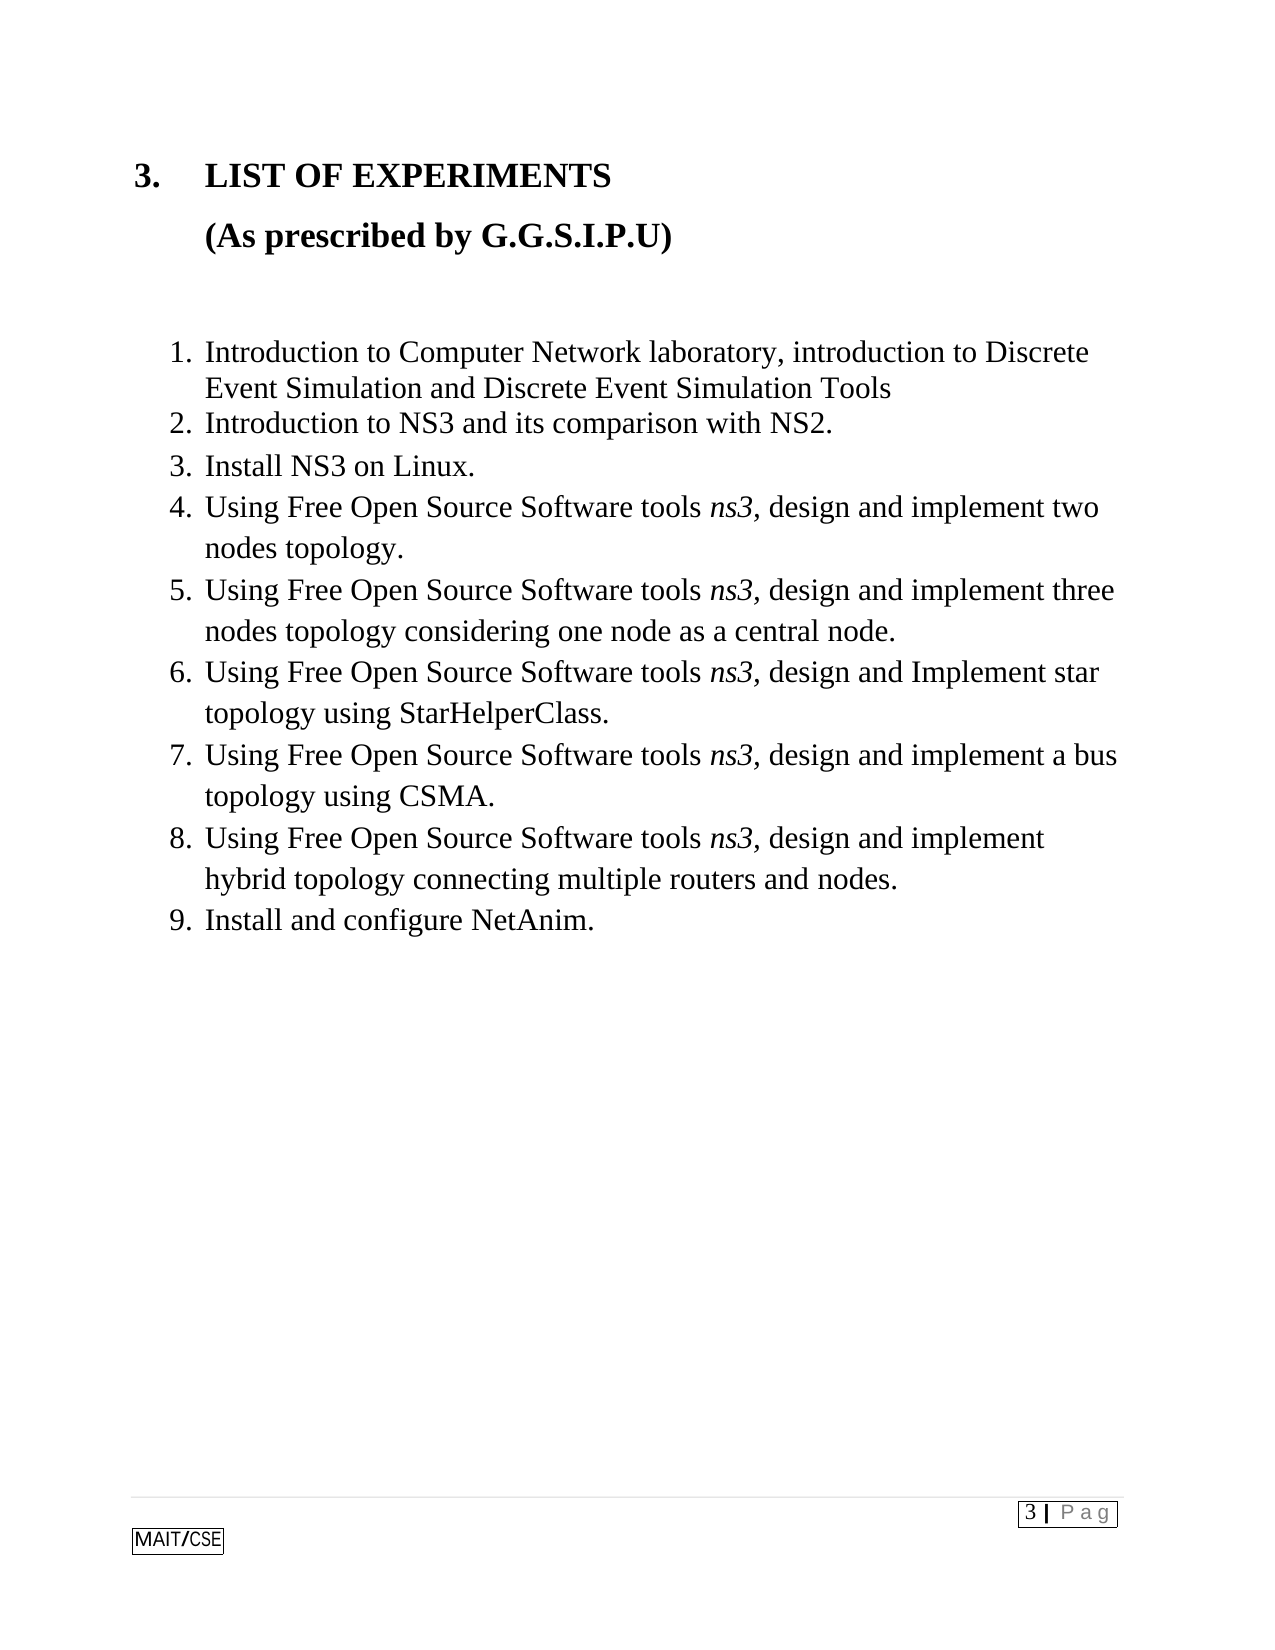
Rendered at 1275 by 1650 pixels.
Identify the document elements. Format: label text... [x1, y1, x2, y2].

list Install NS3 on Linux. [169, 447, 1212, 483]
subtitle LIST OF EXPERIMENTS [134, 155, 1212, 196]
list Introduction to NS3 and its comparison with NS2. [169, 405, 1212, 441]
list Introduction to Computer Network laboratory, introduction to Discrete Event Simulation and Discrete Event Simulation Tools [169, 333, 1092, 405]
list Using Free Open Source Software tools ns3, design and implement two nodes topology. [169, 488, 1121, 565]
list Install and configure NetAnim. [169, 902, 1212, 937]
list Using Free Open Source Software tools ns3, design and implement hybrid topology connecting multiple routers and nodes. [169, 819, 1121, 896]
list Using Free Open Source Software tools ns3, design and Implement star topology using StarHelperClass. [169, 653, 1121, 731]
text (As prescribed by G.G.S.I.P.U) [204, 214, 1212, 255]
list Using Free Open Source Software tools ns3, design and implement three nodes topology considering one node as a central node. [169, 571, 1121, 648]
list Using Free Open Source Software tools ns3, design and implement a bus topology using CSMA. [169, 736, 1121, 813]
